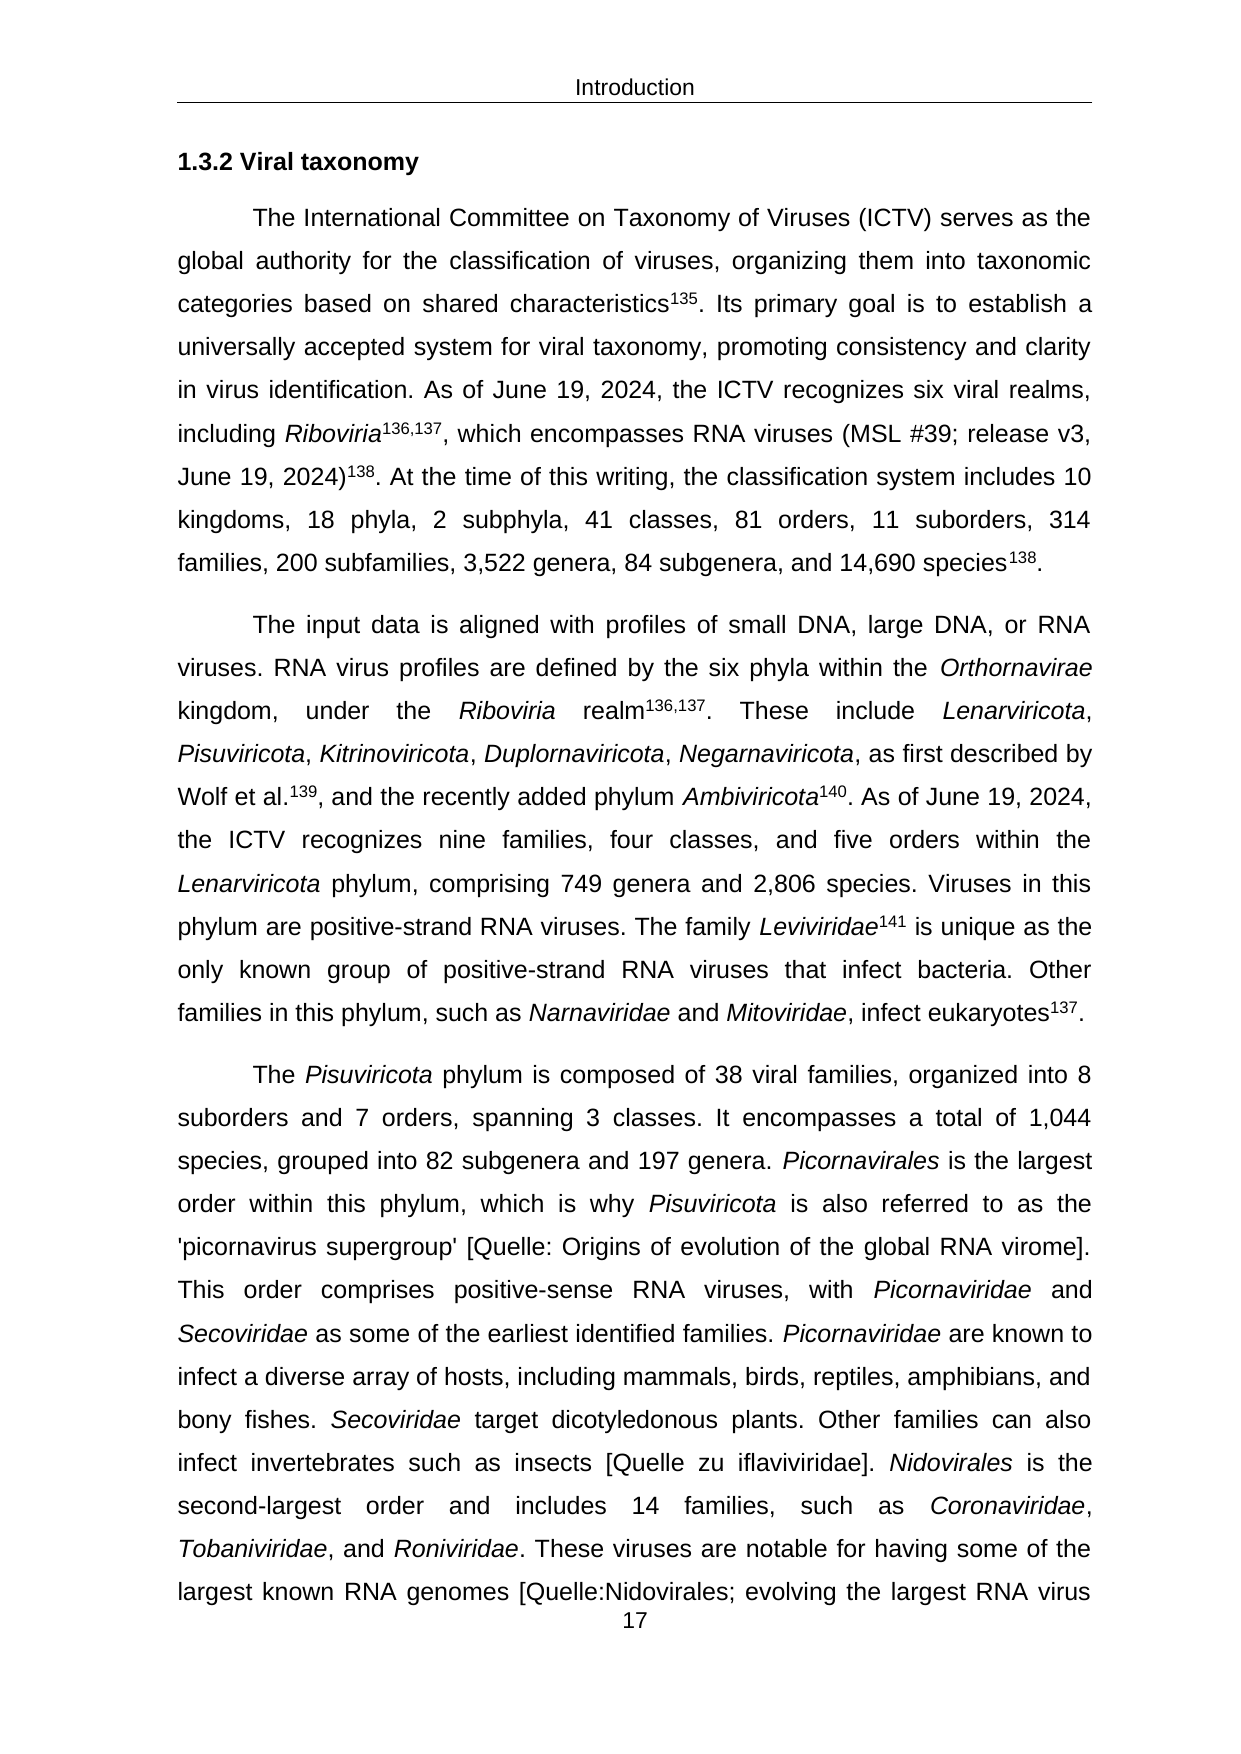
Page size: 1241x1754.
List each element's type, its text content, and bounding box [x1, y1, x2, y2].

text The International Committee on Taxonomy of Viruses (ICTV) serves as the global authority for the classification of viruses, organizing them into taxonomic categories based on shared characteristics135. Its primary goal is to establish a universally accepted system for viral taxonomy, promoting consistency and clarity in virus identification. As of June 19, 2024, the ICTV recognizes six viral realms, including Riboviria136,137, which encompasses RNA viruses (MSL #39; release v3, June 19, 2024)138. At the time of this writing, the classification system includes 10 kingdoms, 18 phyla, 2 subphyla, 41 classes, 81 orders, 11 suborders, 314 families, 200 subfamilies, 3,522 genera, 84 subgenera, and 14,690 species138. [177, 203, 1092, 577]
text The input data is aligned with profiles of small DNA, large DNA, or RNA viruses. RNA virus profiles are defined by the six phyla within the Orthornavirae kingdom, under the Riboviria realm136,137. These include Lenarviricota, Pisuviricota, Kitrinoviricota, Duplornaviricota, Negarnaviricota, as first described by Wolf et al.139, and the recently added phylum Ambiviricota140. As of June 19, 2024, the ICTV recognizes nine families, four classes, and five orders within the Lenarviricota phylum, comprising 749 genera and 2,806 species. Viruses in this phylum are positive-strand RNA viruses. The family Leviviridae141 is unique as the only known group of positive-strand RNA viruses that infect bacteria. Other families in this phylum, such as Narnaviridae and Mitoviridae, infect eukaryotes137. [177, 610, 1092, 1027]
subtitle 1.3.2 Viral taxonomy [177, 147, 1092, 176]
text The Pisuviricota phylum is composed of 38 viral families, organized into 8 suborders and 7 orders, spanning 3 classes. It encompasses a total of 1,044 species, grouped into 82 subgenera and 197 genera. Picornavirales is the largest order within this phylum, which is why Pisuviricota is also referred to as the 'picornavirus supergroup' [Quelle: Origins of evolution of the global RNA virome]. This order comprises positive-sense RNA viruses, with Picornaviridae and Secoviridae as some of the earliest identified families. Picornaviridae are known to infect a diverse array of hosts, including mammals, birds, reptiles, amphibians, and bony fishes. Secoviridae target dicotyledonous plants. Other families can also infect invertebrates such as insects [Quelle zu iflaviviridae]. Nidovirales is the second-largest order and includes 14 families, such as Coronaviridae, Tobaniviridae, and Roniviridae. These viruses are notable for having some of the largest known RNA genomes [Quelle:Nidovirales; evolving the largest RNA virus [177, 1060, 1092, 1606]
